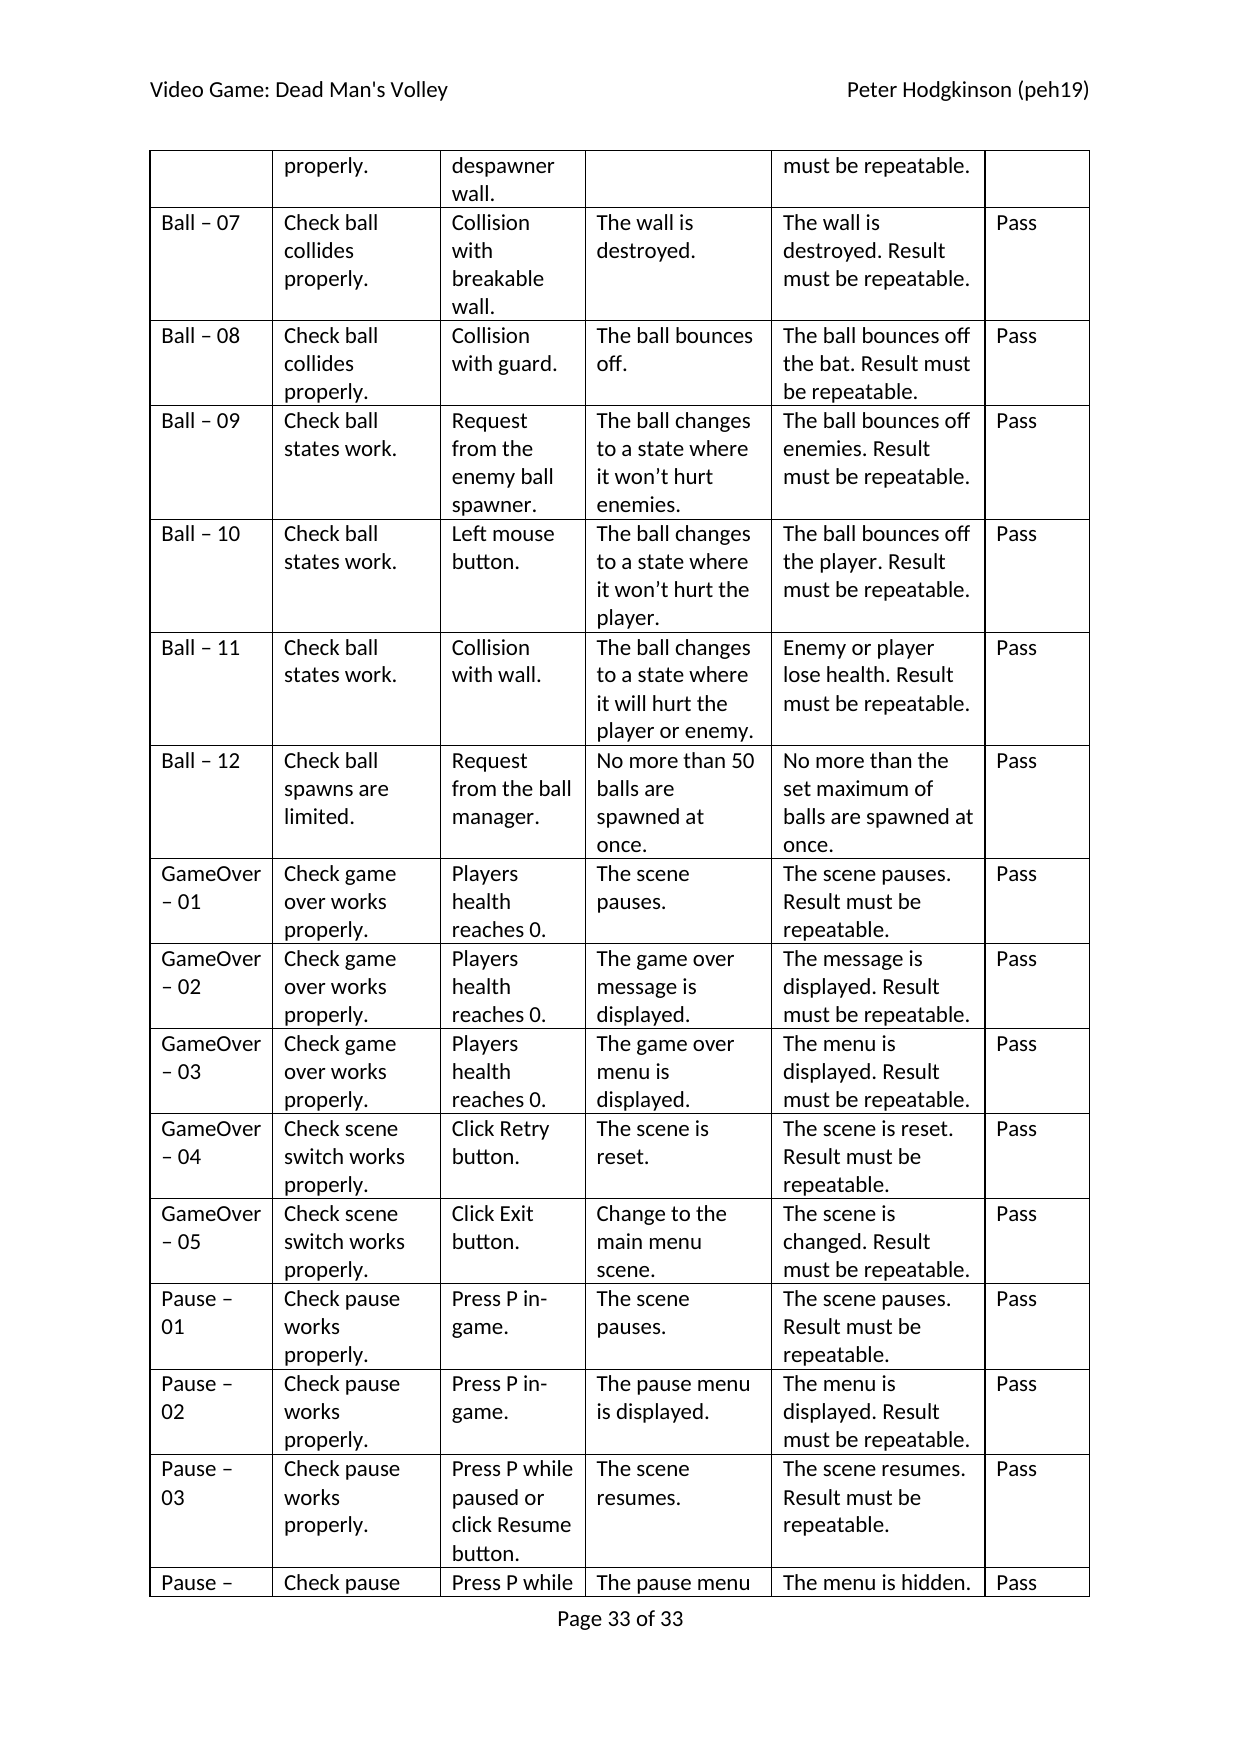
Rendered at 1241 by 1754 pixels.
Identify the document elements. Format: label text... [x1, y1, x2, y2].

table_cell [986, 151, 1089, 207]
table_cell Pass [986, 1029, 1089, 1113]
table_cell The scene pauses. Result must be repeatable. [772, 1284, 984, 1368]
table_cell Check pause works properly. [273, 1370, 440, 1453]
table_cell Check game over works properly. [273, 859, 440, 943]
table_cell Check ball states work. [273, 633, 440, 745]
table_cell No more than 50 balls are spawned at once. [586, 746, 771, 858]
table_cell despawner wall. [441, 151, 585, 207]
table_cell Pause – 01 [151, 1284, 272, 1368]
table_cell Players health reaches 0. [441, 944, 585, 1028]
table_cell The scene is changed. Result must be repeatable. [772, 1199, 984, 1283]
table_cell The scene pauses. [586, 859, 771, 943]
table_cell Request from the enemy ball spawner. [441, 406, 585, 518]
table_cell Ball – 10 [151, 520, 272, 632]
table_cell Pass [986, 1114, 1089, 1198]
table_cell Pass [986, 321, 1089, 405]
table_cell The ball bounces off the player. Result must be repeatable. [772, 520, 984, 632]
table_cell Pass [986, 746, 1089, 858]
table_cell Players health reaches 0. [441, 859, 585, 943]
table_cell The scene pauses. [586, 1284, 771, 1368]
table_cell The pause menu [586, 1568, 771, 1596]
table_cell The ball changes to a state where it won’t hurt the player. [586, 520, 771, 632]
table_cell The ball changes to a state where it will hurt the player or enemy. [586, 633, 771, 745]
table_cell Request from the ball manager. [441, 746, 585, 858]
table_cell The game over menu is displayed. [586, 1029, 771, 1113]
table_cell No more than the set maximum of balls are spawned at once. [772, 746, 984, 858]
table_cell Check game over works properly. [273, 944, 440, 1028]
table_cell [151, 151, 272, 207]
table_cell The menu is hidden. [772, 1568, 984, 1596]
table_cell Collision with guard. [441, 321, 585, 405]
table_cell Press P while paused or click Resume button. [441, 1455, 585, 1567]
table_cell Left mouse button. [441, 520, 585, 632]
table_cell Pass [986, 208, 1089, 320]
table_cell Ball – 12 [151, 746, 272, 858]
table_cell Enemy or player lose health. Result must be repeatable. [772, 633, 984, 745]
table_cell Ball – 09 [151, 406, 272, 518]
table_cell GameOver – 04 [151, 1114, 272, 1198]
table_cell Ball – 07 [151, 208, 272, 320]
table_cell The ball bounces off. [586, 321, 771, 405]
table_cell Change to the main menu scene. [586, 1199, 771, 1283]
table_cell must be repeatable. [772, 151, 984, 207]
table_cell Pass [986, 520, 1089, 632]
table_cell Check scene switch works properly. [273, 1199, 440, 1283]
table_cell Press P in-game. [441, 1284, 585, 1368]
table_cell Pass [986, 633, 1089, 745]
table_cell The menu is displayed. Result must be repeatable. [772, 1029, 984, 1113]
table_cell GameOver – 03 [151, 1029, 272, 1113]
table_cell Ball – 11 [151, 633, 272, 745]
table_cell Check ball collides properly. [273, 208, 440, 320]
table_cell Ball – 08 [151, 321, 272, 405]
table_cell Press P while [441, 1568, 585, 1596]
table_cell Check scene switch works properly. [273, 1114, 440, 1198]
table_cell Pass [986, 1284, 1089, 1368]
table_cell [586, 151, 771, 207]
table_cell Check pause works properly. [273, 1284, 440, 1368]
table_cell The scene resumes. [586, 1455, 771, 1567]
table_cell Check game over works properly. [273, 1029, 440, 1113]
table_cell Click Exit button. [441, 1199, 585, 1283]
table_cell Pass [986, 1568, 1089, 1596]
table_cell Check pause [273, 1568, 440, 1596]
table_cell Collision with wall. [441, 633, 585, 745]
table_cell Pass [986, 1199, 1089, 1283]
table_cell The ball bounces off enemies. Result must be repeatable. [772, 406, 984, 518]
table_cell Check pause works properly. [273, 1455, 440, 1567]
table_cell Pass [986, 859, 1089, 943]
table_cell The menu is displayed. Result must be repeatable. [772, 1370, 984, 1453]
table_cell The wall is destroyed. [586, 208, 771, 320]
table_cell The message is displayed. Result must be repeatable. [772, 944, 984, 1028]
table_cell GameOver – 02 [151, 944, 272, 1028]
table_cell The scene resumes. Result must be repeatable. [772, 1455, 984, 1567]
table_cell The scene pauses. Result must be repeatable. [772, 859, 984, 943]
table_cell Players health reaches 0. [441, 1029, 585, 1113]
table_cell The pause menu is displayed. [586, 1370, 771, 1453]
table_cell Check ball spawns are limited. [273, 746, 440, 858]
table_cell Pass [986, 1455, 1089, 1567]
table_cell Pause – 03 [151, 1455, 272, 1567]
table_cell properly. [273, 151, 440, 207]
table_cell GameOver – 01 [151, 859, 272, 943]
table_cell Check ball states work. [273, 406, 440, 518]
table_cell GameOver – 05 [151, 1199, 272, 1283]
table_cell Click Retry button. [441, 1114, 585, 1198]
table_cell The ball bounces off the bat. Result must be repeatable. [772, 321, 984, 405]
table_cell The game over message is displayed. [586, 944, 771, 1028]
table_cell Check ball states work. [273, 520, 440, 632]
table_cell The wall is destroyed. Result must be repeatable. [772, 208, 984, 320]
table_cell Press P in-game. [441, 1370, 585, 1453]
table_cell Pass [986, 944, 1089, 1028]
table_cell Pass [986, 406, 1089, 518]
table_cell Pass [986, 1370, 1089, 1453]
table_cell Pause – 02 [151, 1370, 272, 1453]
table_cell The scene is reset. [586, 1114, 771, 1198]
table_cell The ball changes to a state where it won’t hurt enemies. [586, 406, 771, 518]
table_cell The scene is reset. Result must be repeatable. [772, 1114, 984, 1198]
table_cell Check ball collides properly. [273, 321, 440, 405]
table_cell Pause – [151, 1568, 272, 1596]
table_cell Collision with breakable wall. [441, 208, 585, 320]
